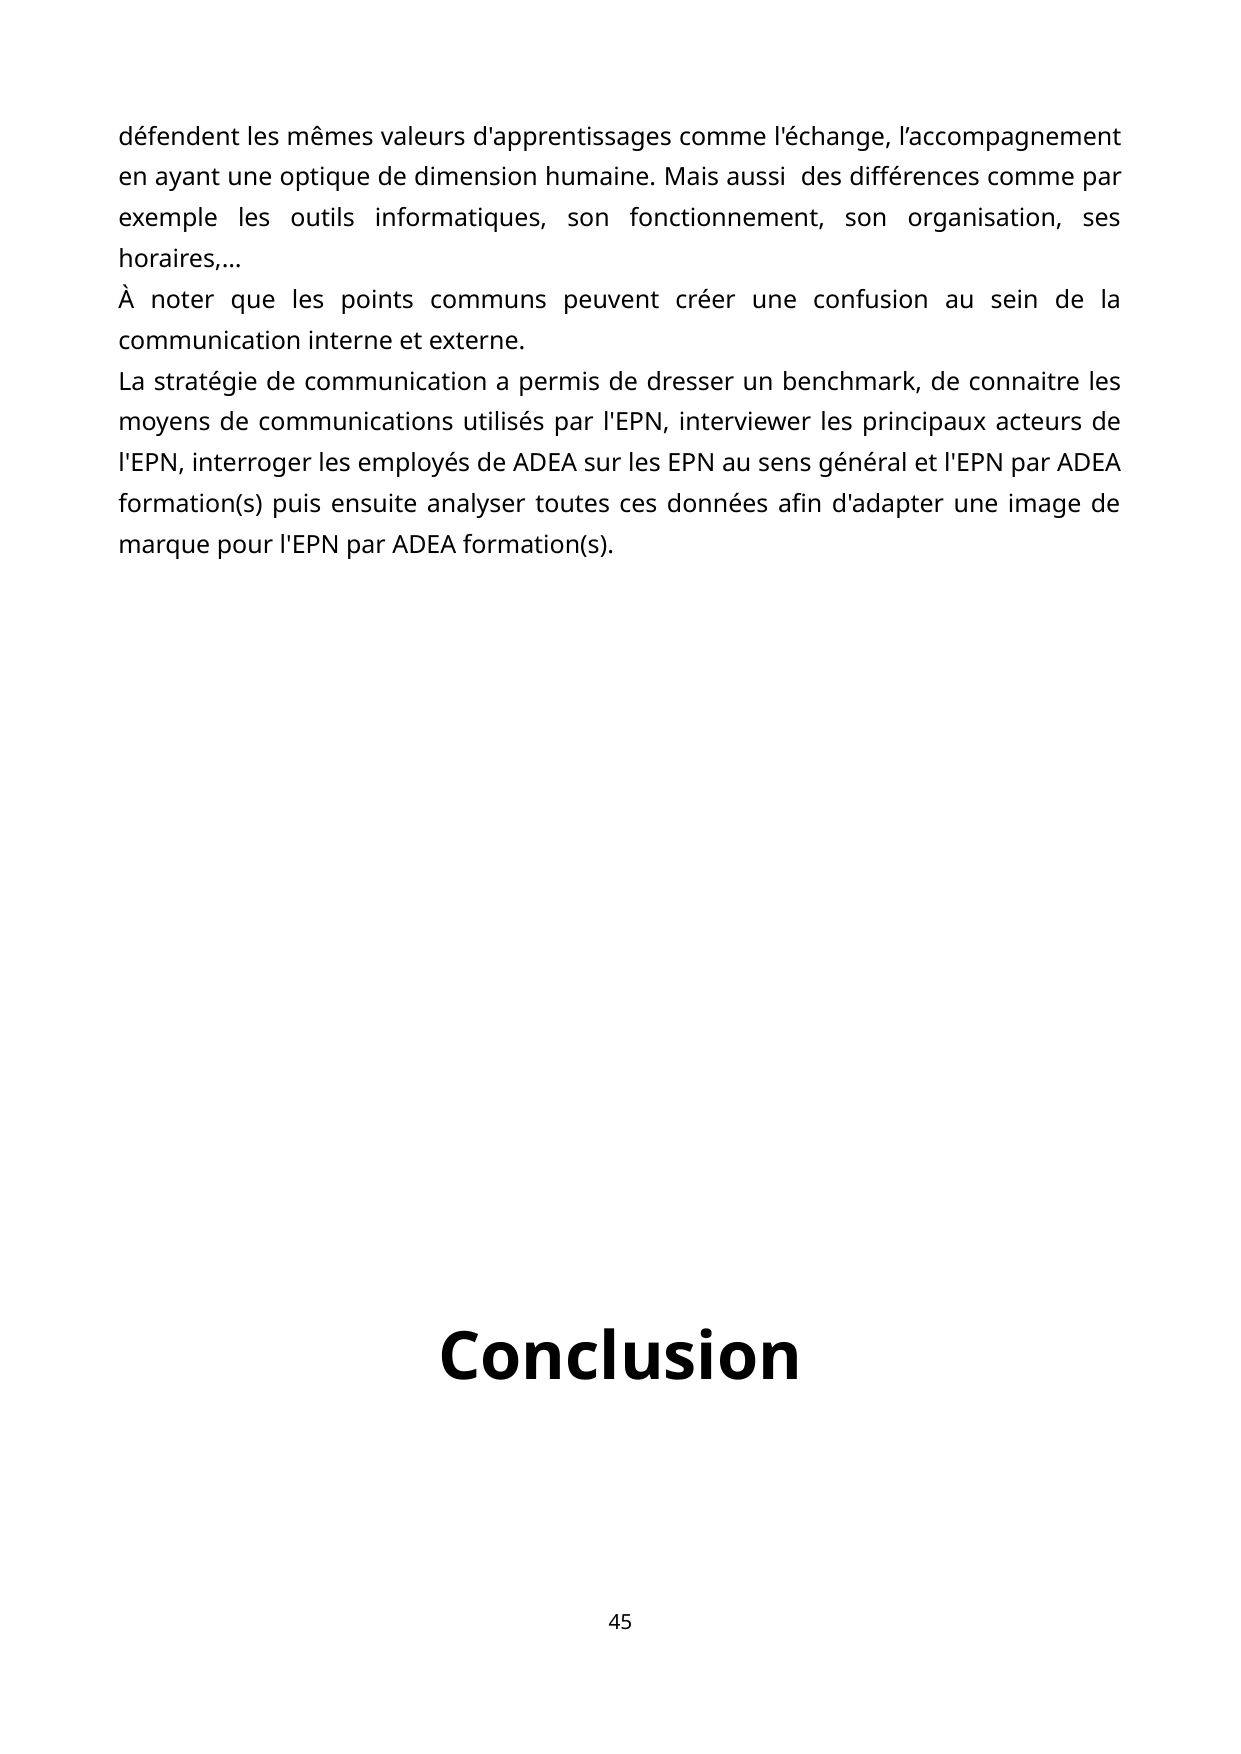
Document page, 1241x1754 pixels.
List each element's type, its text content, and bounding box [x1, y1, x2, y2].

text La stratégie de communication a permis de dresser un benchmark, de connaitre les moyens de communications utilisés par l'EPN, interviewer les principaux acteurs de l'EPN, interroger les employés de ADEA sur les EPN au sens général et l'EPN par ADEA formation(s) puis ensuite analyser toutes ces données afin d'adapter une image de marque pour l'EPN par ADEA formation(s). [118, 363, 1122, 561]
subtitle Conclusion [118, 1308, 1122, 1399]
text À noter que les points communs peuvent créer une confusion au sein de la communication interne et externe. [118, 281, 1122, 356]
text défendent les mêmes valeurs d'apprentissages comme l'échange, l’accompagnement en ayant une optique de dimension humaine. Mais aussi des différences comme par exemple les outils informatiques, son fonctionnement, son organisation, ses horaires,… [118, 118, 1122, 275]
